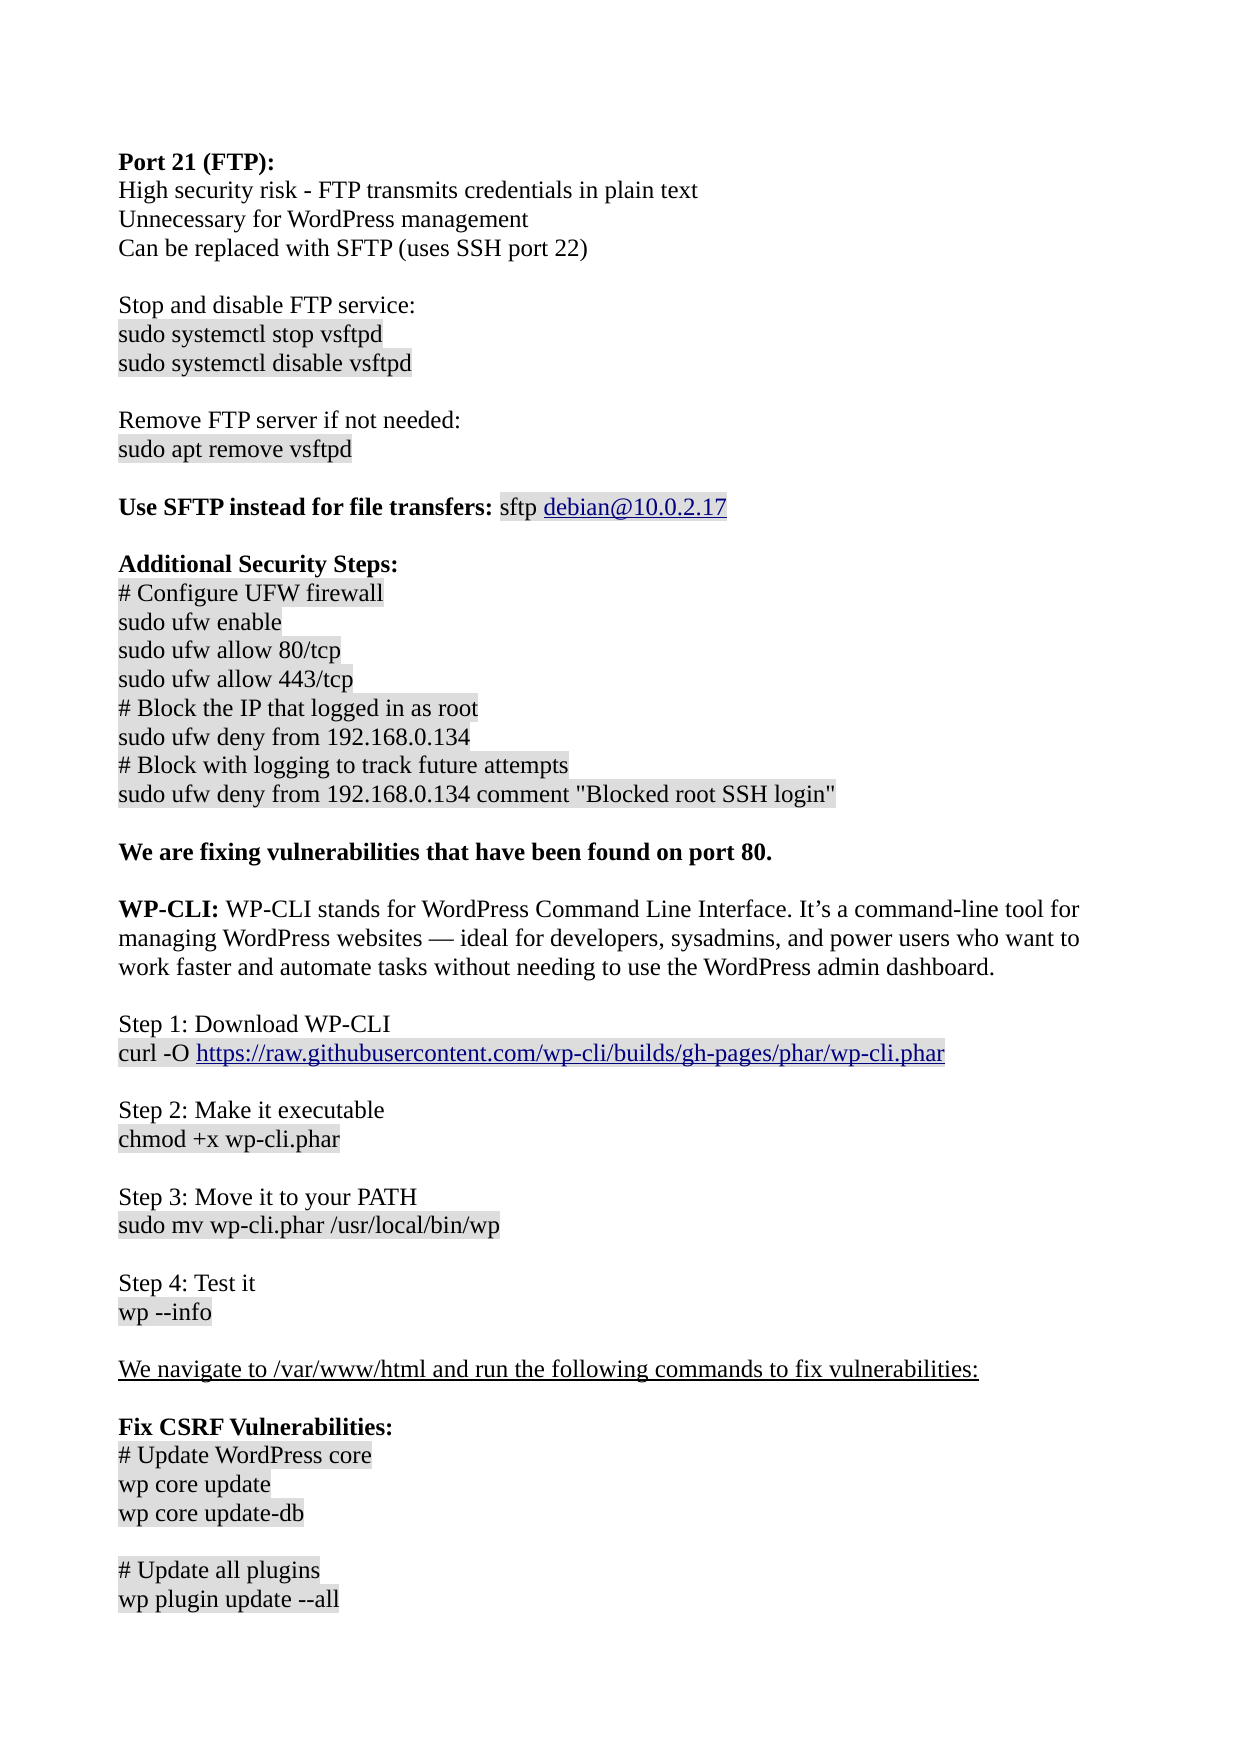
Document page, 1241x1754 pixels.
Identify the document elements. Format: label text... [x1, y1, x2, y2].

text Step 4: Test it [118, 1268, 1122, 1297]
text curl -O https://raw.githubusercontent.com/wp-cli/builds/gh-pages/phar/wp-cli.phar [118, 1038, 1122, 1067]
text sudo ufw deny from 192.168.0.134 [118, 722, 1122, 751]
text sudo ufw allow 443/tcp [118, 664, 1122, 693]
text Port 21 (FTP): High security risk - FTP transmits credentials in plain text [118, 147, 1122, 204]
text Additional Security Steps: [118, 549, 1122, 578]
text # Block with logging to track future attempts [118, 751, 1122, 779]
text Stop and disable FTP service: [118, 291, 1122, 319]
text sudo ufw allow 80/tcp [118, 636, 1122, 664]
text We are fixing vulnerabilities that have been found on port 80. WP-CLI: WP-CLI stands for WordPress Command Line Interface. It’s a command-line tool for managing WordPress websites — ideal for developers, sysadmins, and power users who want to work faster and automate tasks without needing to use the WordPress admin dashboard. [118, 837, 1122, 981]
text sudo ufw deny from 192.168.0.134 comment "Blocked root SSH login" [118, 779, 1122, 808]
text # Configure UFW firewall [118, 578, 1122, 607]
text Step 2: Make it executable [118, 1096, 1122, 1124]
text wp core update [118, 1469, 1122, 1498]
text sudo systemctl disable vsftpd [118, 348, 1122, 377]
text wp plugin update --all [118, 1584, 1122, 1613]
text # Update WordPress core [118, 1441, 1122, 1469]
text Can be replaced with SFTP (uses SSH port 22) [118, 233, 1122, 262]
text sudo systemctl stop vsftpd [118, 319, 1122, 348]
text # Block the IP that logged in as root [118, 693, 1122, 722]
text Step 1: Download WP-CLI [118, 1009, 1122, 1038]
text # Update all plugins [118, 1556, 1122, 1584]
text sudo apt remove vsftpd [118, 434, 1122, 463]
text wp --info [118, 1297, 1122, 1326]
text Use SFTP instead for file transfers: sftp debian@10.0.2.17 [118, 492, 1122, 521]
text sudo ufw enable [118, 607, 1122, 636]
text sudo mv wp-cli.phar /usr/local/bin/wp [118, 1211, 1122, 1239]
text chmod +x wp-cli.phar [118, 1124, 1122, 1153]
text Remove FTP server if not needed: [118, 406, 1122, 434]
text Unnecessary for WordPress management [118, 204, 1122, 233]
text Step 3: Move it to your PATH [118, 1182, 1122, 1211]
text wp core update-db [118, 1498, 1122, 1527]
text Fix CSRF Vulnerabilities: [118, 1412, 1122, 1441]
text We navigate to /var/www/html and run the following commands to fix vulnerabilities: [118, 1354, 1122, 1383]
